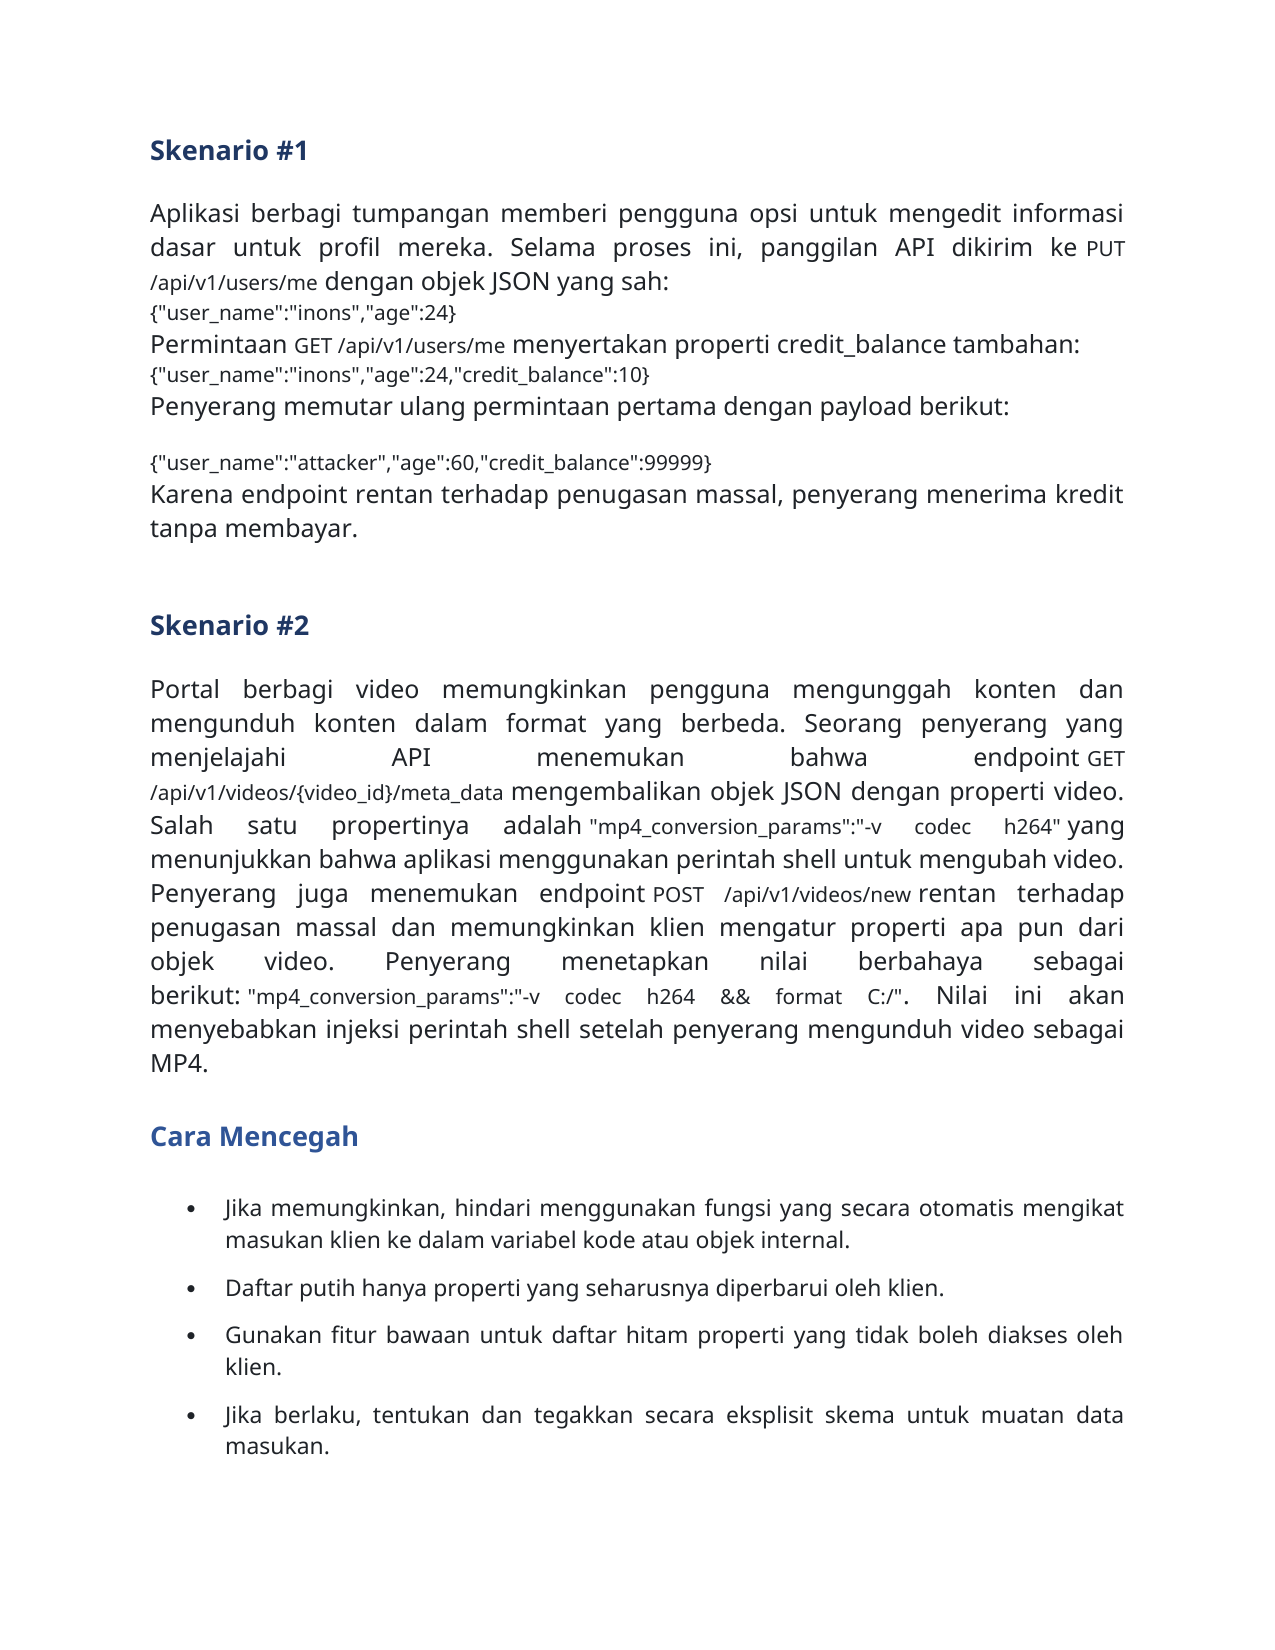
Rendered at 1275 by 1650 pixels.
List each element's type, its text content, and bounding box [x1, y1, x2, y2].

text Aplikasi berbagi tumpangan memberi pengguna opsi untuk mengedit informasi dasar untuk profil mereka. Selama proses ini, panggilan API dikirim ke PUT /api/v1/users/me dengan objek JSON yang sah: [150, 196, 1125, 298]
text Penyerang memutar ulang permintaan pertama dengan payload berikut: [150, 389, 1125, 423]
text Portal berbagi video memungkinkan pengguna mengunggah konten dan mengunduh konten dalam format yang berbeda. Seorang penyerang yang menjelajahi API menemukan bahwa endpoint GET /api/v1/videos/{video_id}/meta_data mengembalikan objek JSON dengan properti video. Salah satu propertinya adalah "mp4_conversion_params":"-v codec h264" yang menunjukkan bahwa aplikasi menggunakan perintah shell untuk mengubah video. [150, 671, 1125, 876]
list Jika memungkinkan, hindari menggunakan fungsi yang secara otomatis mengikat masukan klien ke dalam variabel kode atau objek internal. [187, 1192, 1125, 1255]
text {"user_name":"attacker","age":60,"credit_balance":99999} [150, 448, 1125, 476]
list Jika berlaku, tentukan dan tegakkan secara eksplisit skema untuk muatan data masukan. [187, 1398, 1125, 1461]
text Permintaan GET /api/v1/users/me menyertakan properti credit_balance tambahan: [150, 326, 1125, 360]
subtitle Cara Mencegah [150, 1117, 1125, 1154]
text {"user_name":"inons","age":24} [150, 298, 1125, 326]
text Karena endpoint rentan terhadap penugasan massal, penyerang menerima kredit tanpa membayar. [150, 476, 1125, 544]
text Penyerang juga menemukan endpoint POST /api/v1/videos/new rentan terhadap penugasan massal dan memungkinkan klien mengatur properti apa pun dari objek video. Penyerang menetapkan nilai berbahaya sebagai berikut: "mp4_conversion_params":"-v codec h264 && format C:/". Nilai ini akan menyebabkan injeksi perintah shell setelah penyerang mengunduh video sebagai MP4. [150, 876, 1125, 1080]
text {"user_name":"inons","age":24,"credit_balance":10} [150, 360, 1125, 389]
list Gunakan fitur bawaan untuk daftar hitam properti yang tidak boleh diakses oleh klien. [187, 1319, 1125, 1382]
subtitle Skenario #2 [150, 607, 1125, 644]
list Daftar putih hanya properti yang seharusnya diperbarui oleh klien. [187, 1271, 1125, 1303]
subtitle Skenario #1 [150, 131, 1125, 168]
